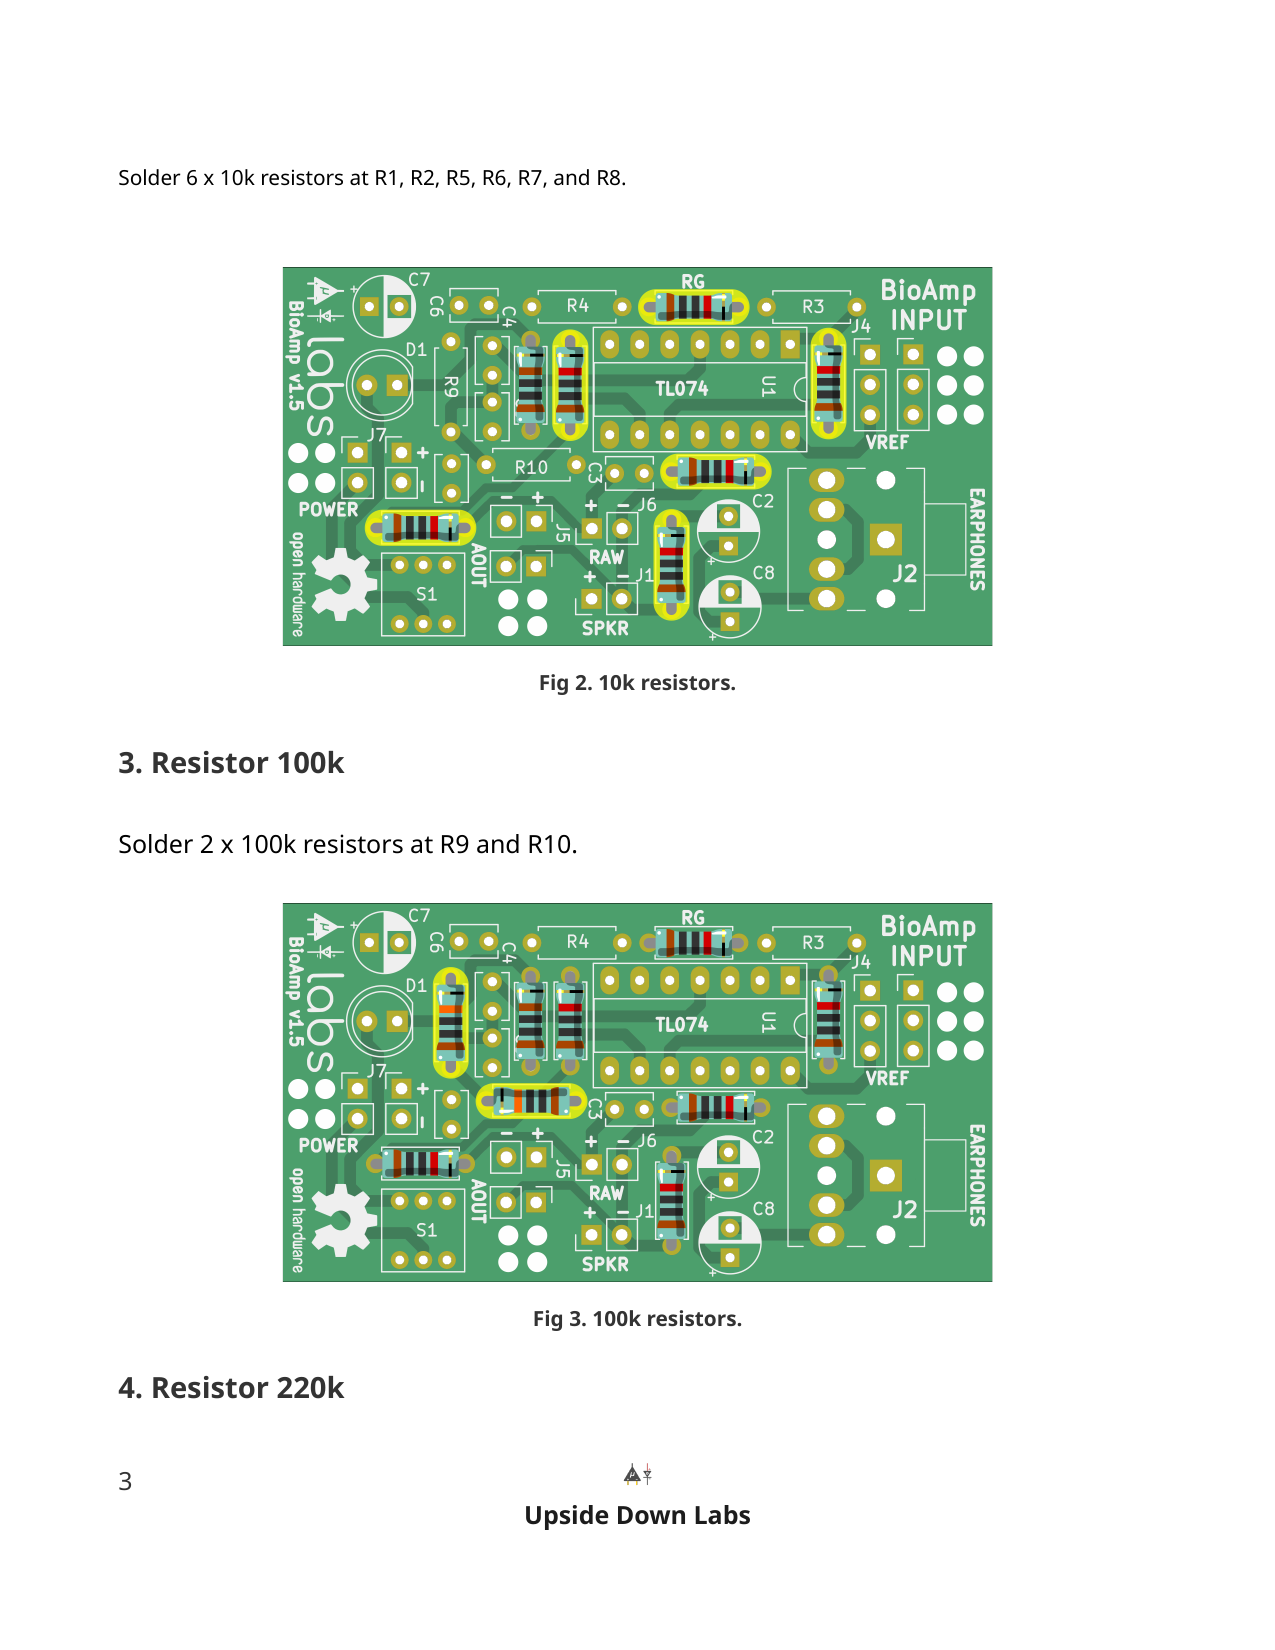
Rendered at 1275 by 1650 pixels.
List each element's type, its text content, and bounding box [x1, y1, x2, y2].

text 4. Resistor 220k [118, 1367, 1157, 1407]
picture [282, 267, 993, 646]
picture [282, 903, 993, 1282]
text 3. Resistor 100k [118, 742, 1157, 782]
picture [620, 1457, 655, 1491]
text Solder 2 x 100k resistors at R9 and R10. [118, 827, 1157, 861]
text Solder 6 x 10k resistors at R1, R2, R5, R6, R7, and R8. [118, 163, 1157, 192]
text Fig 2. 10k resistors. [118, 668, 1157, 697]
text Fig 3. 100k resistors. [118, 1304, 1157, 1333]
